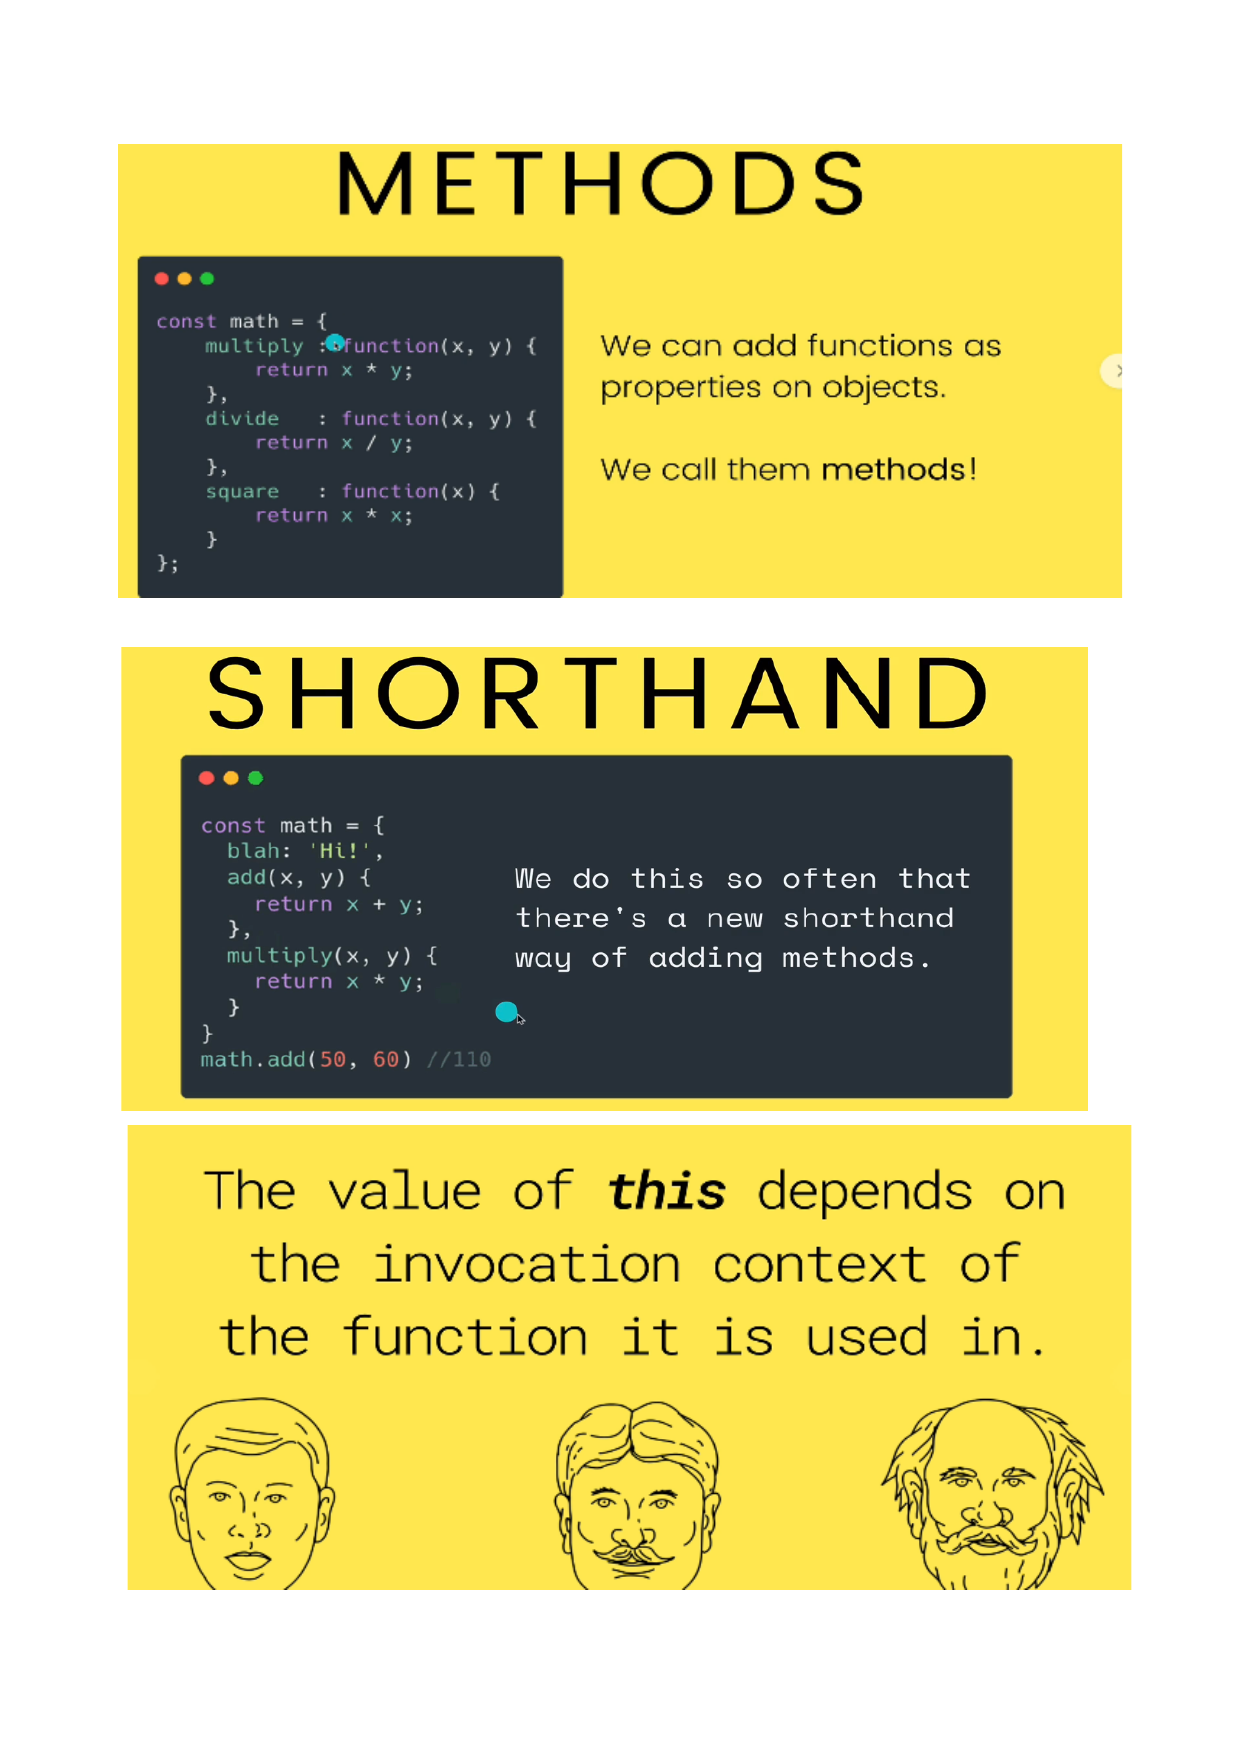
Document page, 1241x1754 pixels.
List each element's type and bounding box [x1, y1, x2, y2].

picture [121, 647, 1088, 1111]
picture [118, 144, 1123, 598]
picture [127, 1125, 1132, 1590]
